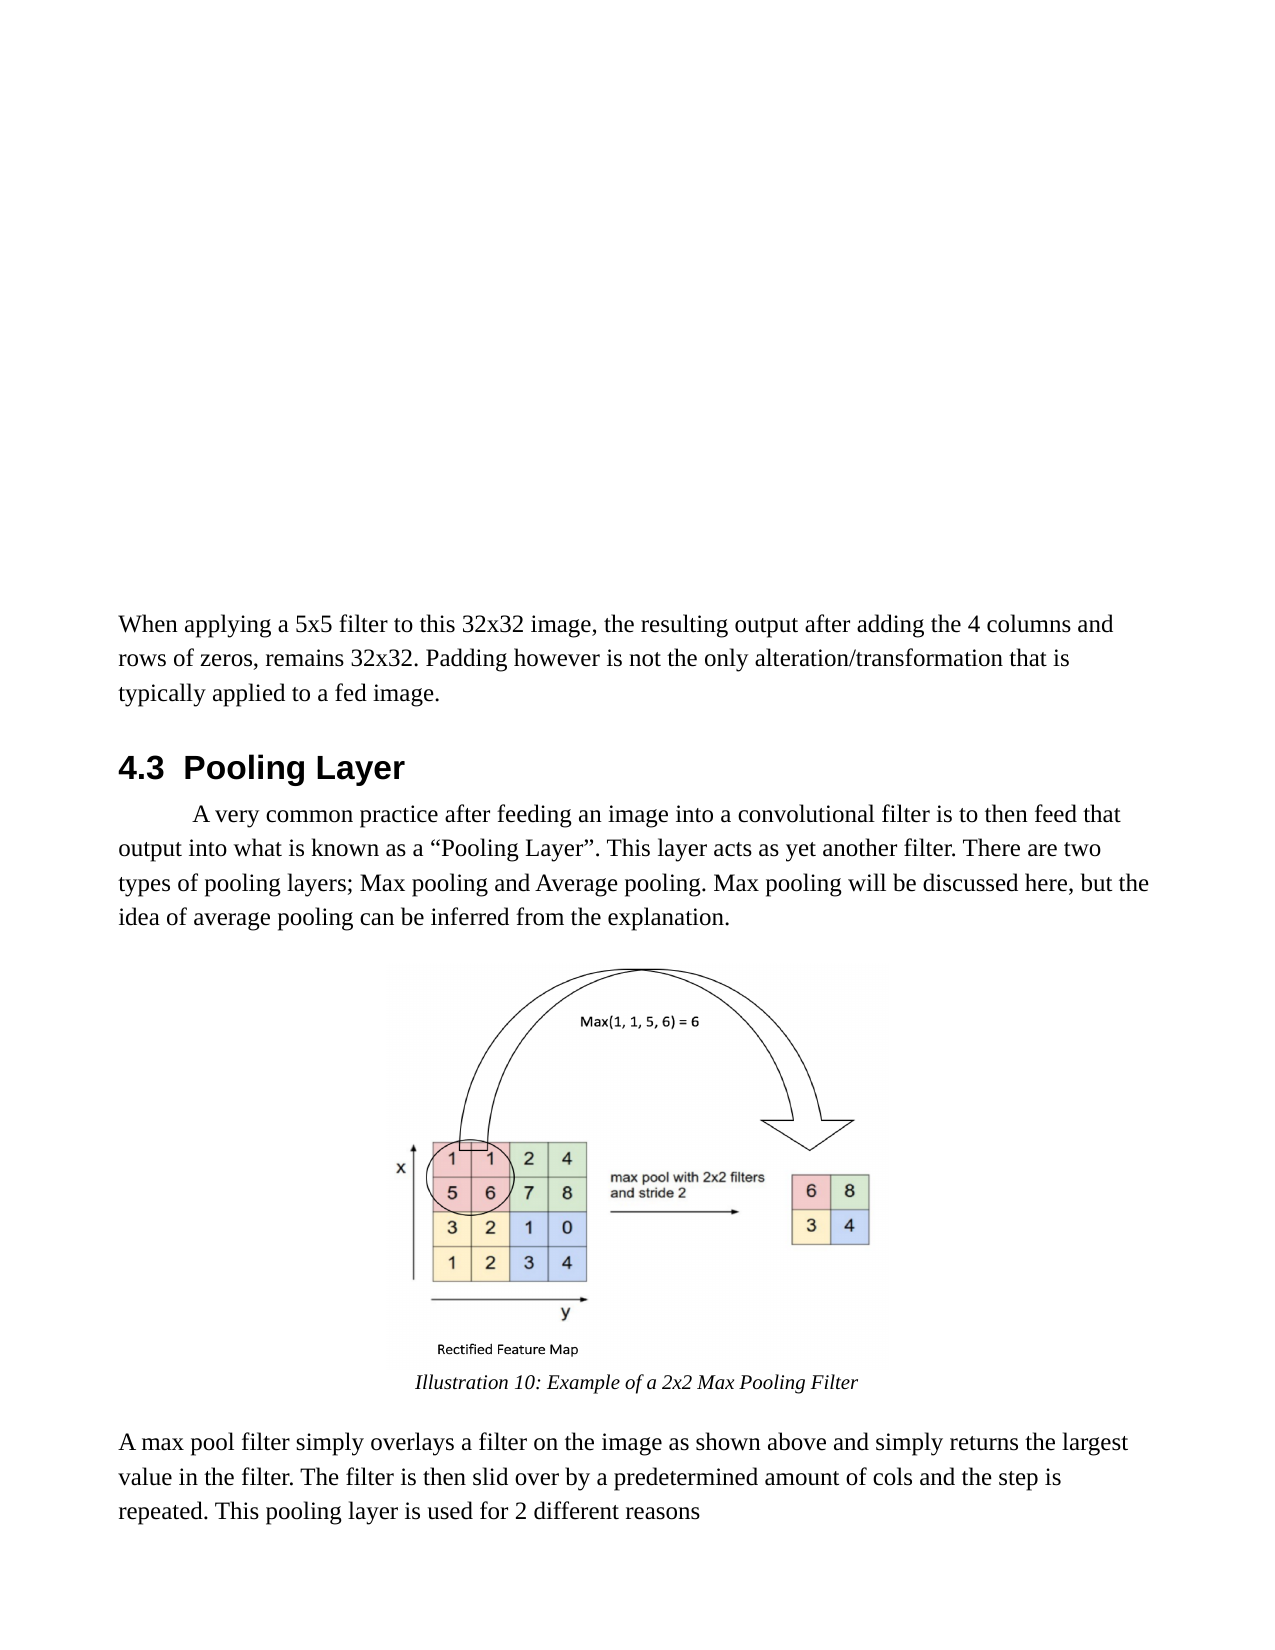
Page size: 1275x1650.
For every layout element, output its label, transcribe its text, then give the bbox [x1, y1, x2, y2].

text A very common practice after feeding an image into a convolutional filter is to then feed that output into what is known as a “Pooling Layer”. This layer acts as yet another filter. There are two types of pooling layers; Max pooling and Average pooling. Max pooling will be discussed here, but the idea of average pooling can be inferred from the explanation. [118, 799, 1157, 931]
text A max pool filter simply overlays a filter on the image as shown above and simply returns the largest value in the filter. The filter is then slid over by a predetermined amount of cols and the step is repeated. This pooling layer is used for 2 different reasons [118, 1427, 1157, 1525]
text When applying a 5x5 filter to this 32x32 image, the resulting output after adding the 4 columns and rows of zeros, remains 32x32. Padding however is not the only alteration/transformation that is typically applied to a fed image. [118, 609, 1157, 706]
picture [386, 963, 889, 1370]
text Illustration 10: Example of a 2x2 Max Pooling Filter [367, 964, 908, 1394]
subtitle 4.3 Pooling Layer [118, 748, 1157, 786]
